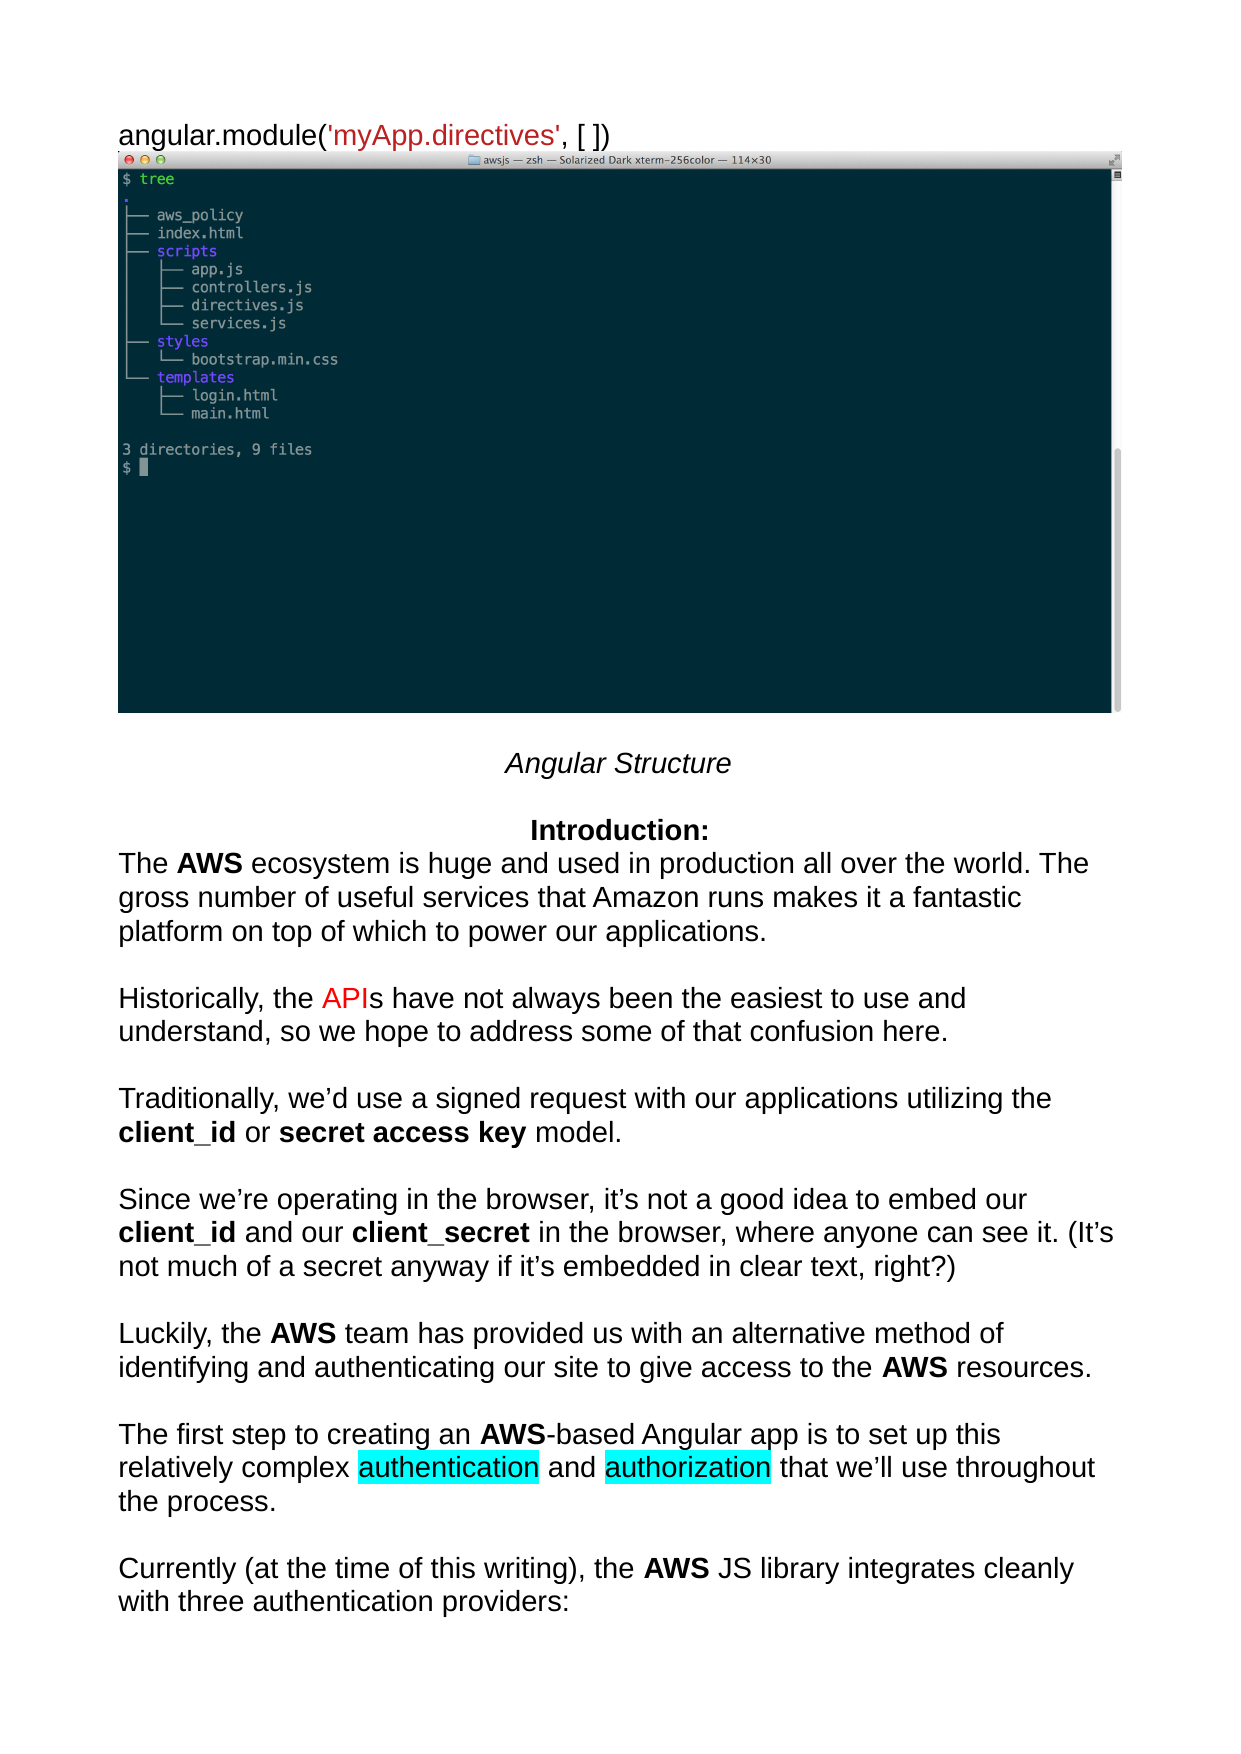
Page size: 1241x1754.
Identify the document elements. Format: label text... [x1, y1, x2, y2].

text The first step to creating an AWS-based Angular app is to set up this relatively complex authentication and authorization that we’ll use throughout the process. [118, 1417, 1122, 1517]
text Introduction: [118, 813, 1122, 846]
text Currently (at the time of this writing), the AWS JS library integrates cleanly with three authentication providers: [118, 1551, 1122, 1618]
text Since we’re operating in the browser, it’s not a good idea to embed our client_id and our client_secret in the browser, where anyone can see it. (It’s not much of a secret anyway if it’s embedded in clear text, right?) [118, 1182, 1122, 1282]
text Luckily, the AWS team has provided us with an alternative method of identifying and authenticating our site to give access to the AWS resources. [118, 1316, 1122, 1383]
text The AWS ecosystem is huge and used in production all over the world. The gross number of useful services that Amazon runs makes it a fantastic platform on top of which to power our applications. [118, 846, 1122, 947]
text Historically, the APIs have not always been the easiest to use and understand, so we hope to address some of that confusion here. [118, 981, 1122, 1048]
text angular.module('myApp.directives', [ ]) [118, 118, 1122, 151]
text Traditionally, we’d use a signed request with our applications utilizing the client_id or secret access key model. [118, 1081, 1122, 1148]
text Angular Structure [118, 746, 1122, 779]
